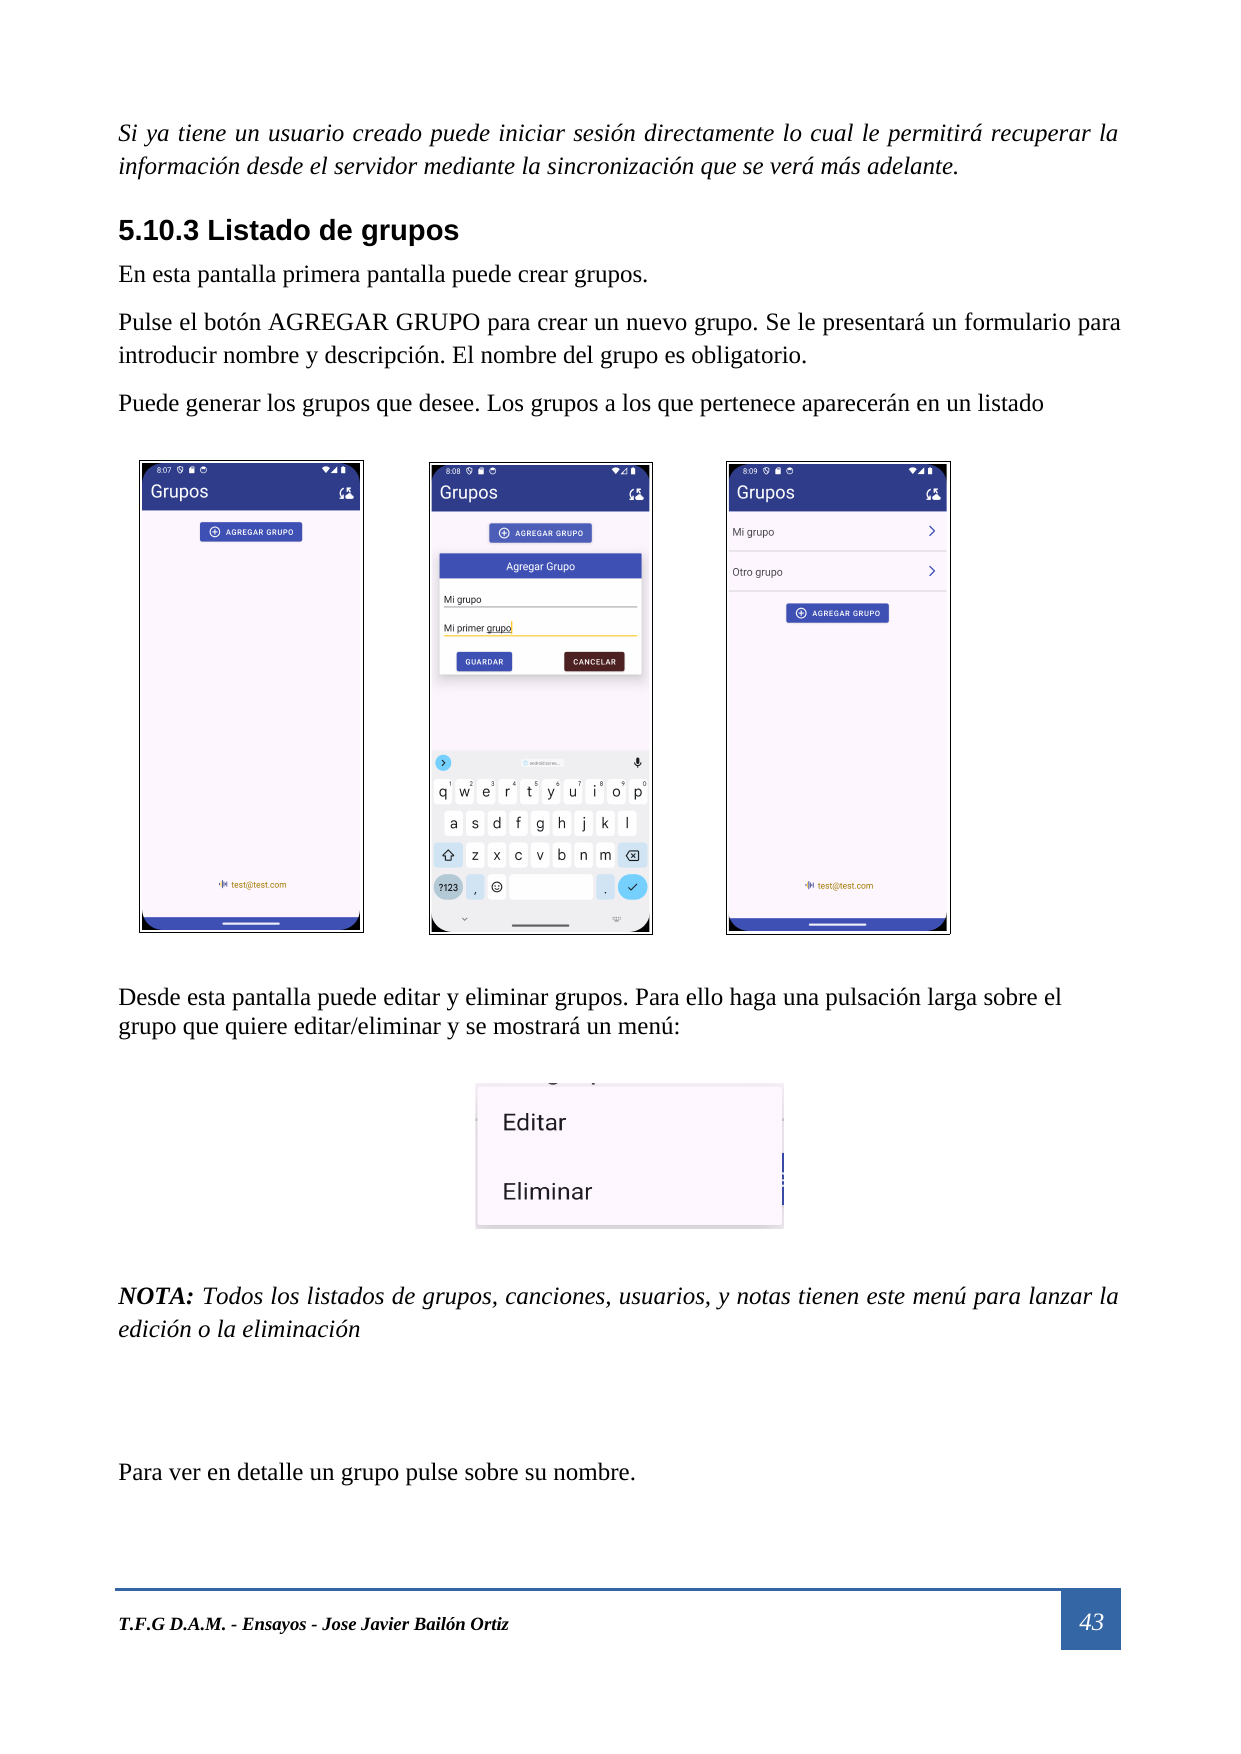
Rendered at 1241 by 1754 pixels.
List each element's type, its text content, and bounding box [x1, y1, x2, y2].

text Puede generar los grupos que desee. Los grupos a los que pertenece aparecerán en un listado [118, 388, 1122, 416]
text En esta pantalla primera pantalla puede crear grupos. [118, 259, 1122, 288]
text Para ver en detalle un grupo pulse sobre su nombre. [118, 1457, 1122, 1485]
text Desde esta pantalla puede editar y eliminar grupos. Para ello haga una pulsación larga sobre el grupo que quiere editar/eliminar y se mostrará un menú: [118, 982, 1122, 1039]
subtitle 5.10.3 Listado de grupos [118, 213, 1122, 247]
text NOTA: Todos los listados de grupos, canciones, usuarios, y notas tienen este menú para lanzar la edición o la eliminación [118, 1281, 1122, 1343]
text Si ya tiene un usuario creado puede iniciar sesión directamente lo cual le permitirá recuperar la información desde el servidor mediante la sincronización que se verá más adelante. [118, 118, 1122, 180]
picture [475, 1083, 784, 1229]
picture [142, 463, 360, 930]
text Pulse el botón AGREGAR GRUPO para crear un nuevo grupo. Se le presentará un formulario para introducir nombre y descripción. El nombre del grupo es obligatorio. [118, 307, 1122, 369]
